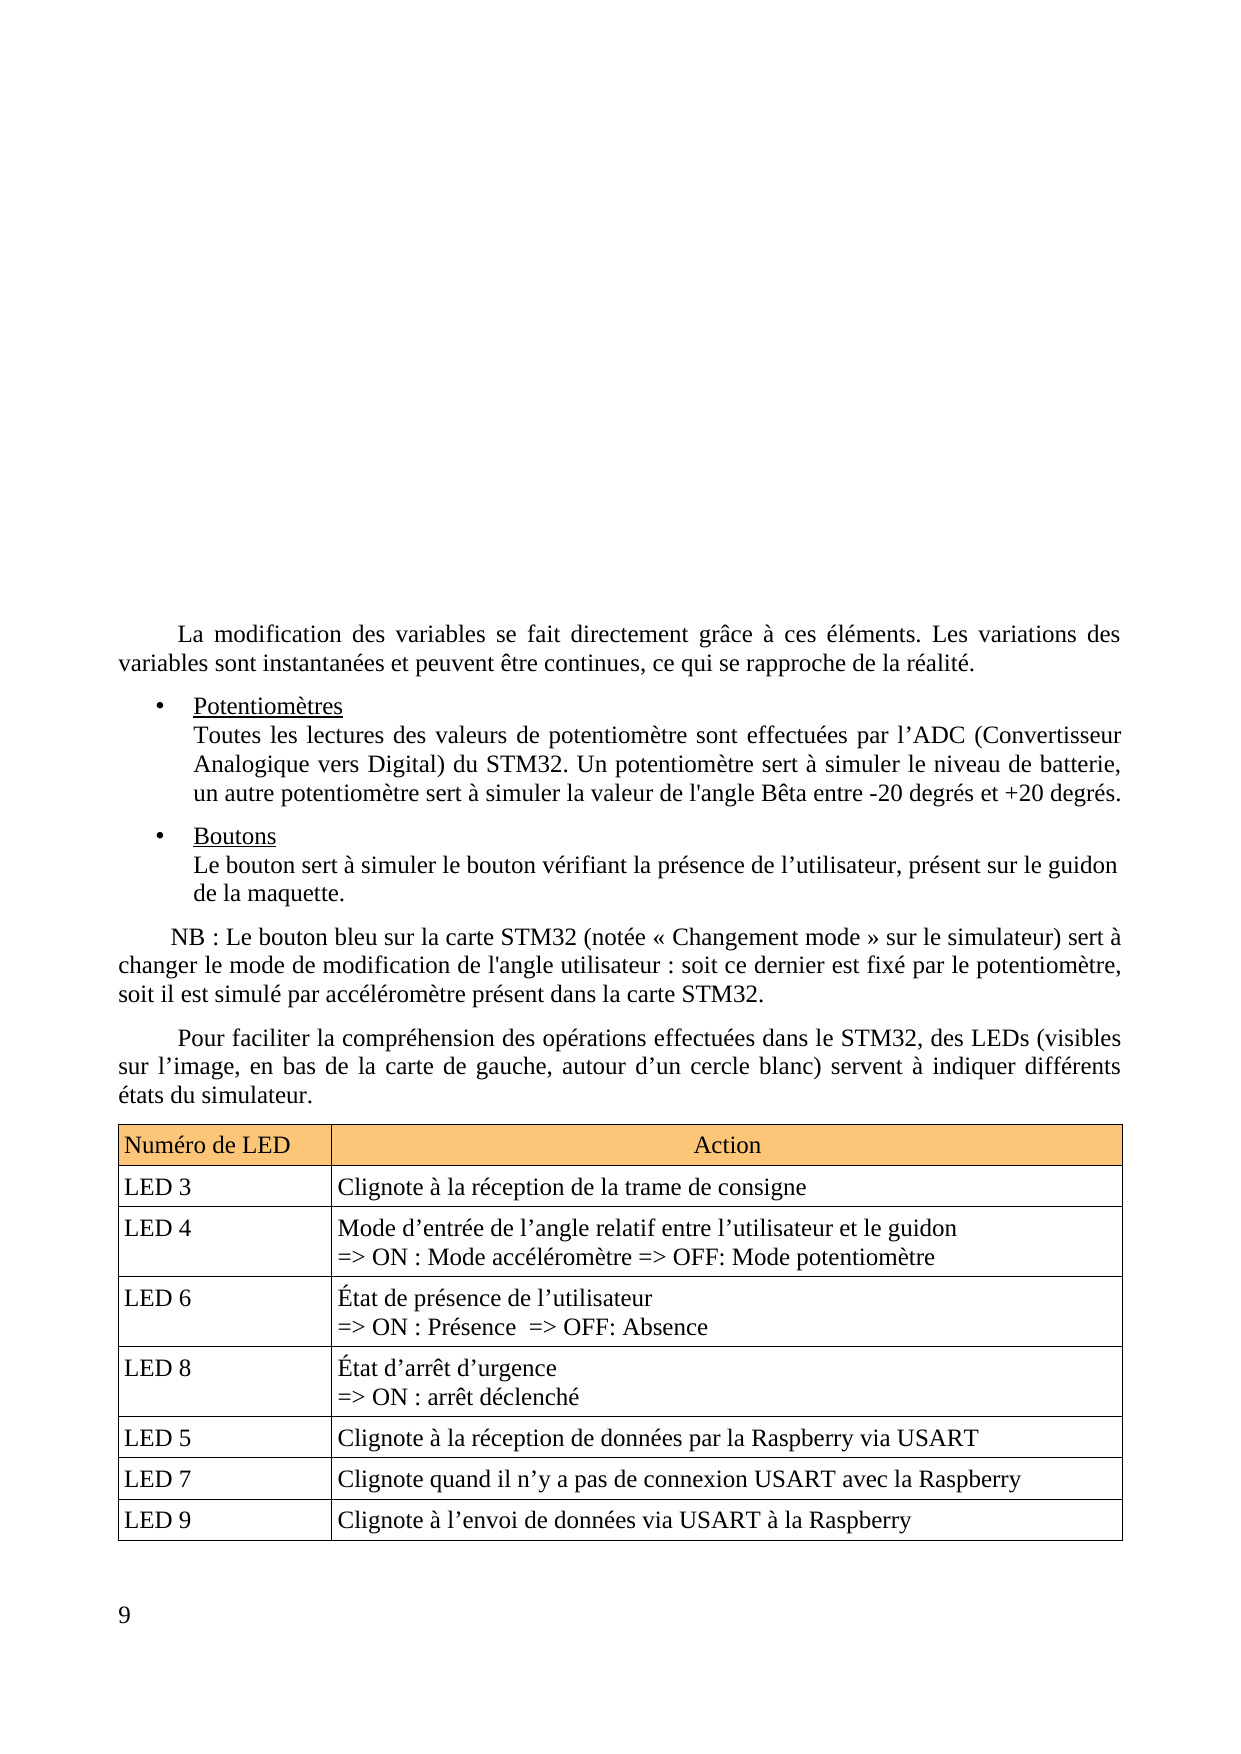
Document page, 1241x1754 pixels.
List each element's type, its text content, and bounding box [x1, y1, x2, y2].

table_cell État de présence de l’utilisateur => ON : Présence => OFF: Absence [332, 1277, 1122, 1346]
text Pour faciliter la compréhension des opérations effectuées dans le STM32, des LEDs (visibles sur l’image, en bas de la carte de gauche, autour d’un cercle blanc) servent à indiquer différents états du simulateur. [118, 1023, 1122, 1109]
table_cell LED 9 [119, 1500, 331, 1540]
list Potentiomètres Toutes les lectures des valeurs de potentiomètre sont effectuées par l’ADC (Convertisseur Analogique vers Digital) du STM32. Un potentiomètre sert à simuler le niveau de batterie, un autre potentiomètre sert à simuler la valeur de l'angle Bêta entre -20 degrés et +20 degrés. [156, 691, 1122, 806]
text La modification des variables se fait directement grâce à ces éléments. Les variations des variables sont instantanées et peuvent être continues, ce qui se rapproche de la réalité. [118, 619, 1122, 677]
table_cell Clignote à la réception de la trame de consigne [332, 1166, 1122, 1206]
list Boutons Le bouton sert à simuler le bouton vérifiant la présence de l’utilisateur, présent sur le guidon de la maquette. [156, 821, 1122, 907]
table_cell LED 5 [119, 1417, 331, 1457]
table_cell LED 3 [119, 1166, 331, 1206]
table_cell Clignote à la réception de données par la Raspberry via USART [332, 1417, 1122, 1457]
table_cell État d’arrêt d’urgence => ON : arrêt déclenché [332, 1347, 1122, 1416]
table_header Action [332, 1125, 1122, 1165]
table_cell Mode d’entrée de l’angle relatif entre l’utilisateur et le guidon => ON : Mode accéléromètre => OFF: Mode potentiomètre [332, 1207, 1122, 1276]
table_cell LED 7 [119, 1458, 331, 1498]
table_cell LED 6 [119, 1277, 331, 1346]
table_cell LED 8 [119, 1347, 331, 1416]
table_cell LED 4 [119, 1207, 331, 1276]
text NB : Le bouton bleu sur la carte STM32 (notée « Changement mode » sur le simulateur) sert à changer le mode de modification de l'angle utilisateur : soit ce dernier est fixé par le potentiomètre, soit il est simulé par accéléromètre présent dans la carte STM32. [118, 922, 1122, 1008]
table_header Numéro de LED [119, 1125, 331, 1165]
table_cell Clignote quand il n’y a pas de connexion USART avec la Raspberry [332, 1458, 1122, 1498]
table_cell Clignote à l’envoi de données via USART à la Raspberry [332, 1500, 1122, 1540]
